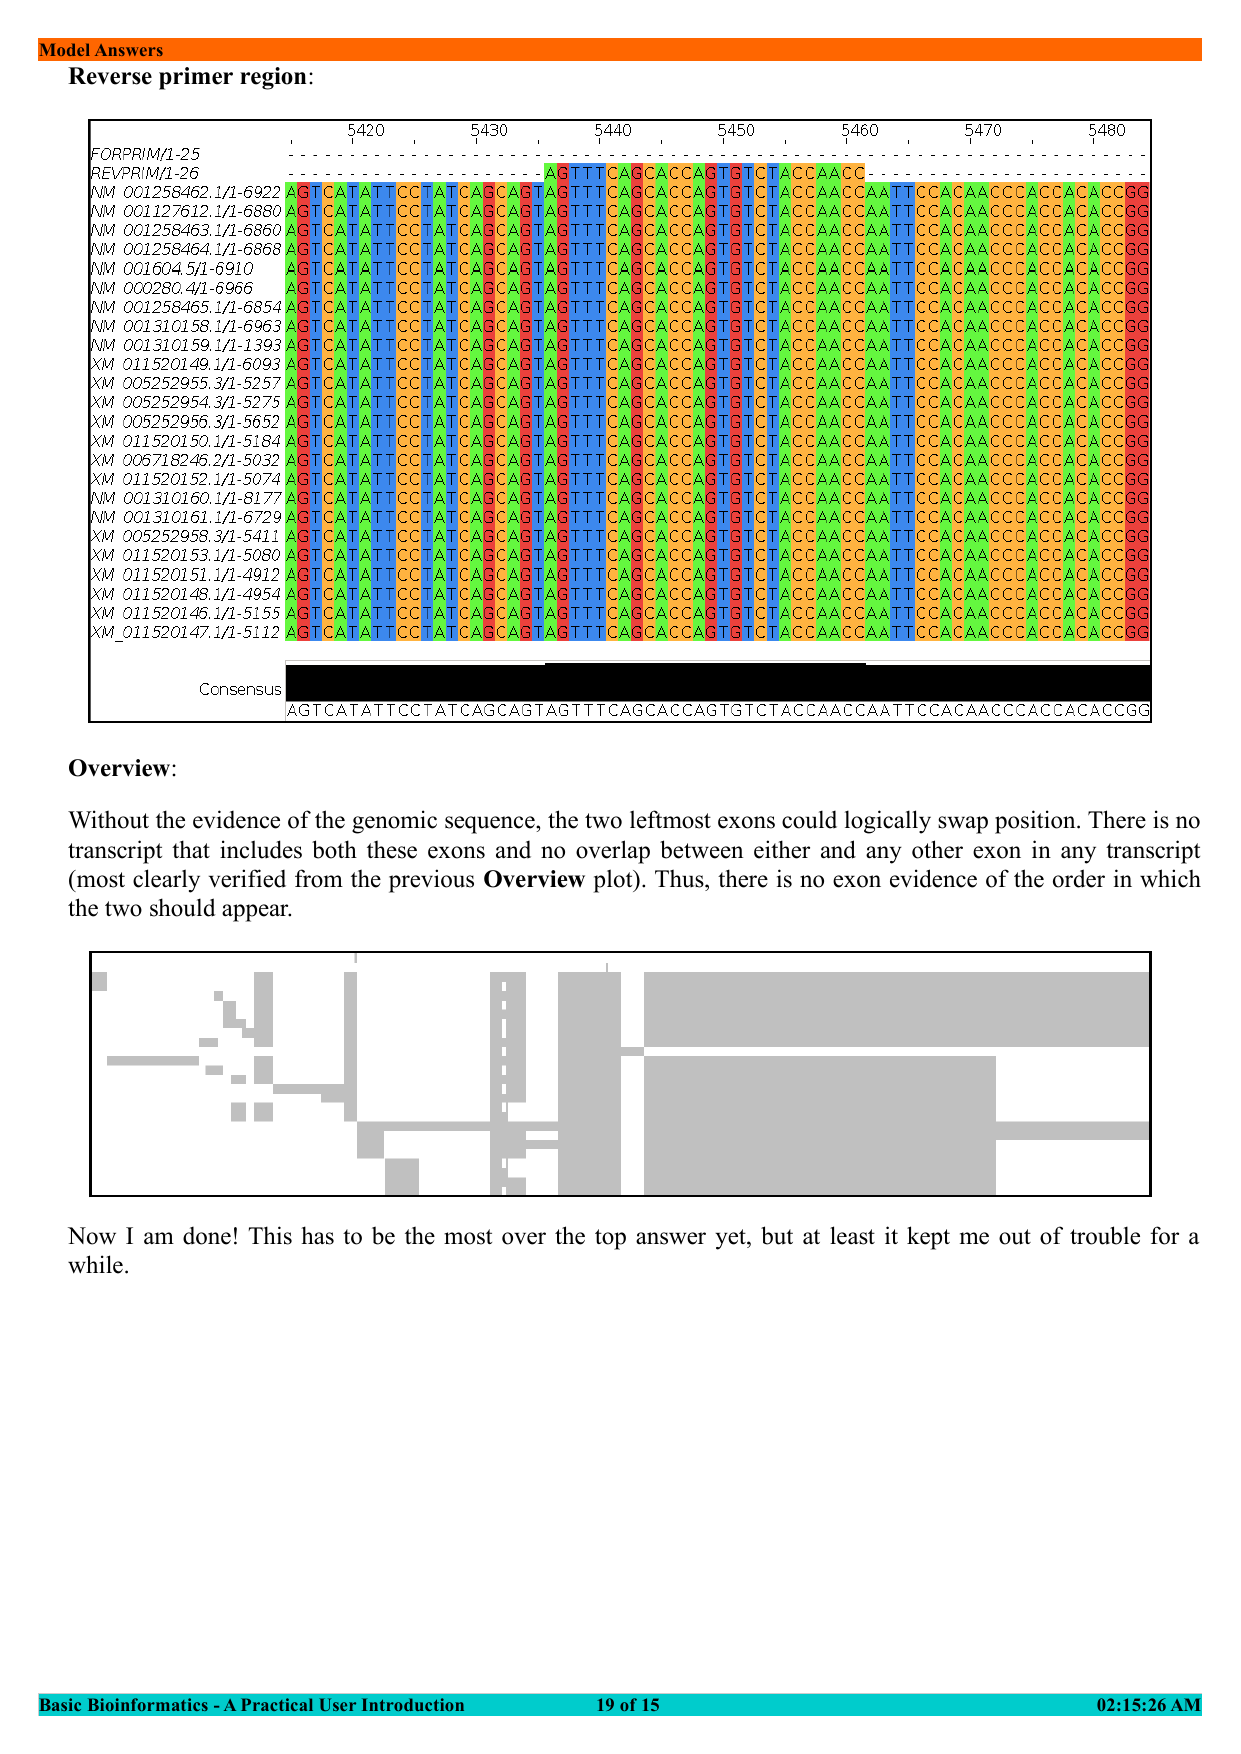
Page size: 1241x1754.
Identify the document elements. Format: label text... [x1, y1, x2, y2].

picture [90, 121, 1150, 721]
picture [91, 953, 1149, 1195]
text Without the evidence of the genomic sequence, the two leftmost exons could logically swap position. There is no transcript that includes both these exons and no overlap between either and any other exon in any transcript (most clearly verified from the previous Overview plot). Thus, there is no exon evidence of the order in which the two should appear. [68, 805, 1202, 922]
text Reverse primer region: [68, 61, 1202, 89]
text Now I am done! This has to be the most over the top answer yet, but at least it kept me out of trouble for a while. [68, 951, 1202, 1279]
text Overview: [68, 119, 1202, 782]
